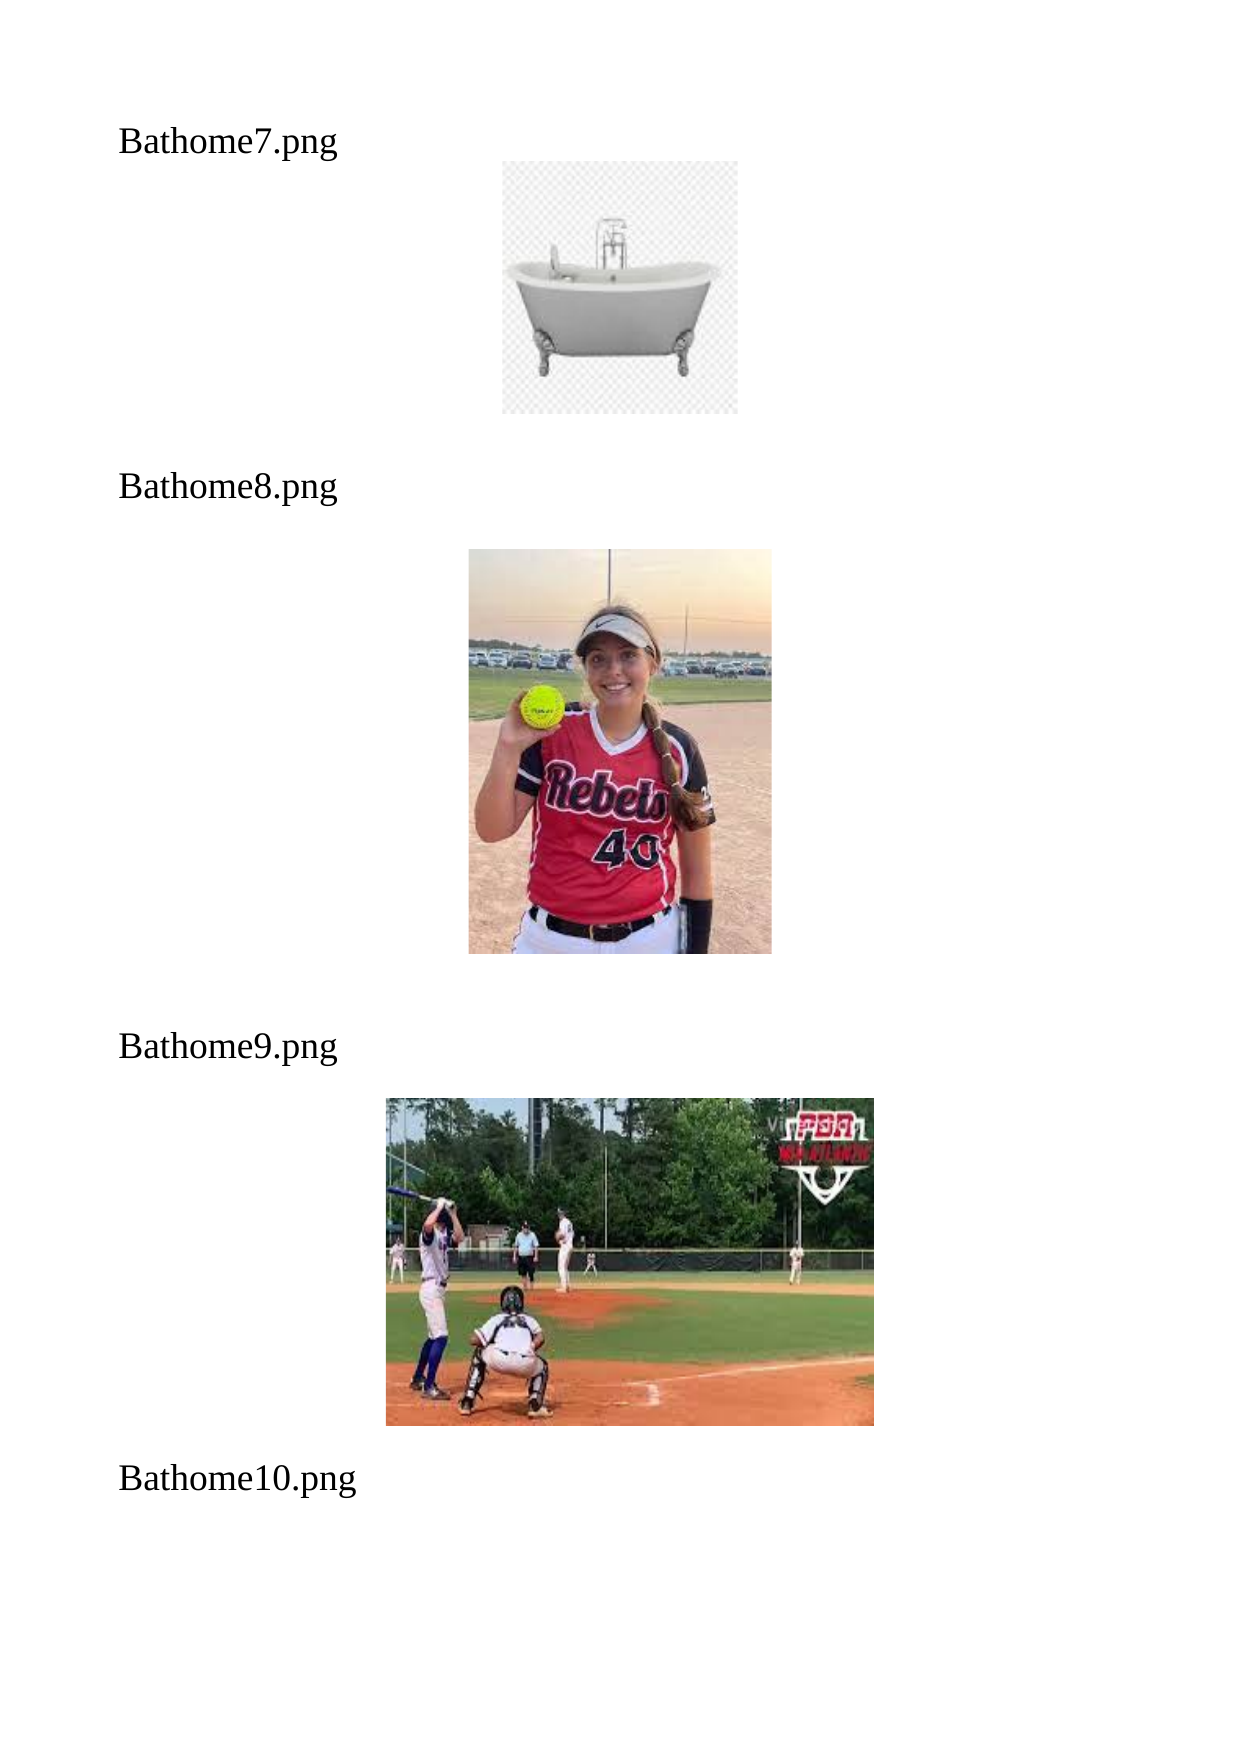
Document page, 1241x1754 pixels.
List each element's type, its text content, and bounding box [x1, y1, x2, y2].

picture [385, 1098, 874, 1426]
picture [502, 161, 738, 414]
text Bathome7.png [118, 118, 1122, 161]
text Bathome8.png [118, 463, 1122, 506]
text Bathome10.png [118, 1455, 1122, 1498]
picture [468, 549, 772, 954]
text Bathome9.png [118, 1024, 1122, 1067]
